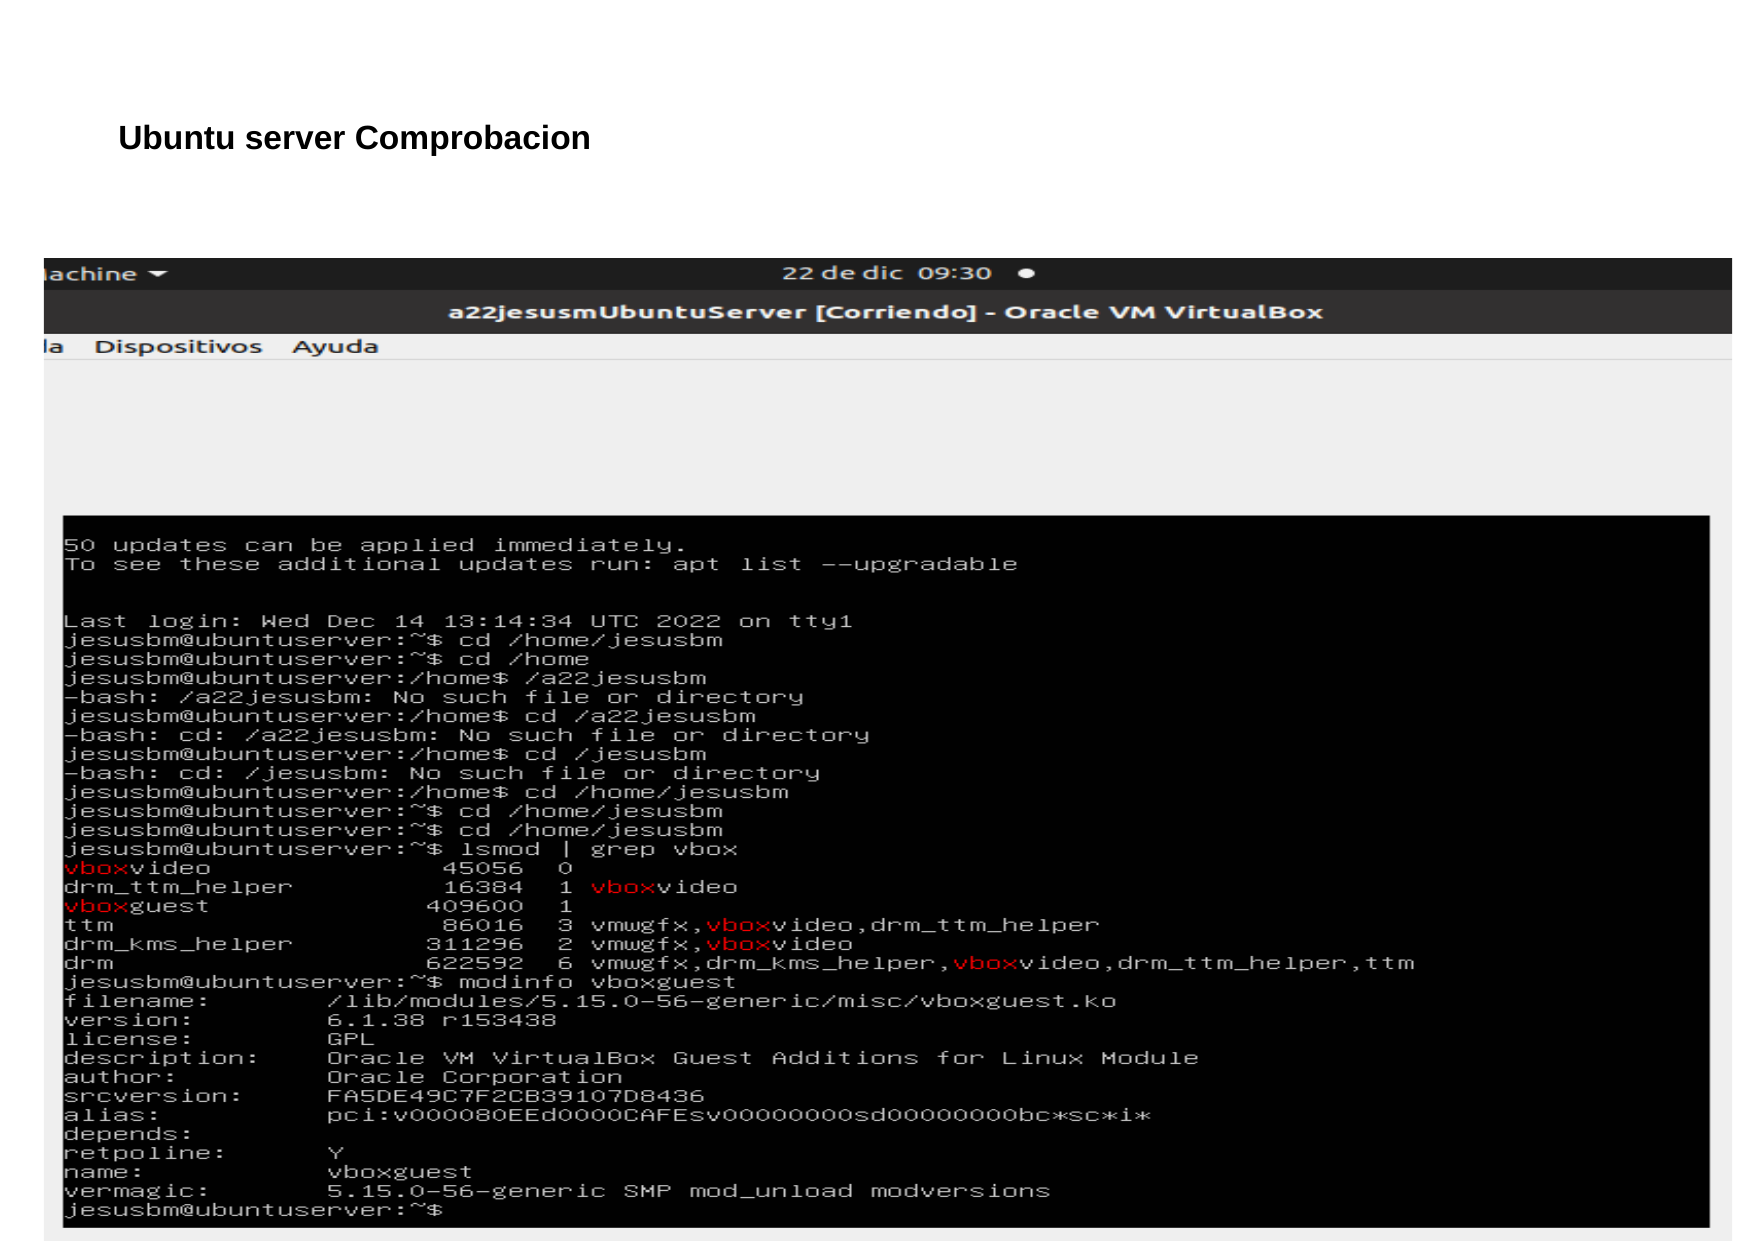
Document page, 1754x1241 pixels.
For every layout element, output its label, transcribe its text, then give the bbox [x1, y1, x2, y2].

subtitle Ubuntu server Comprobacion [118, 118, 1636, 157]
picture [43, 258, 1733, 1241]
